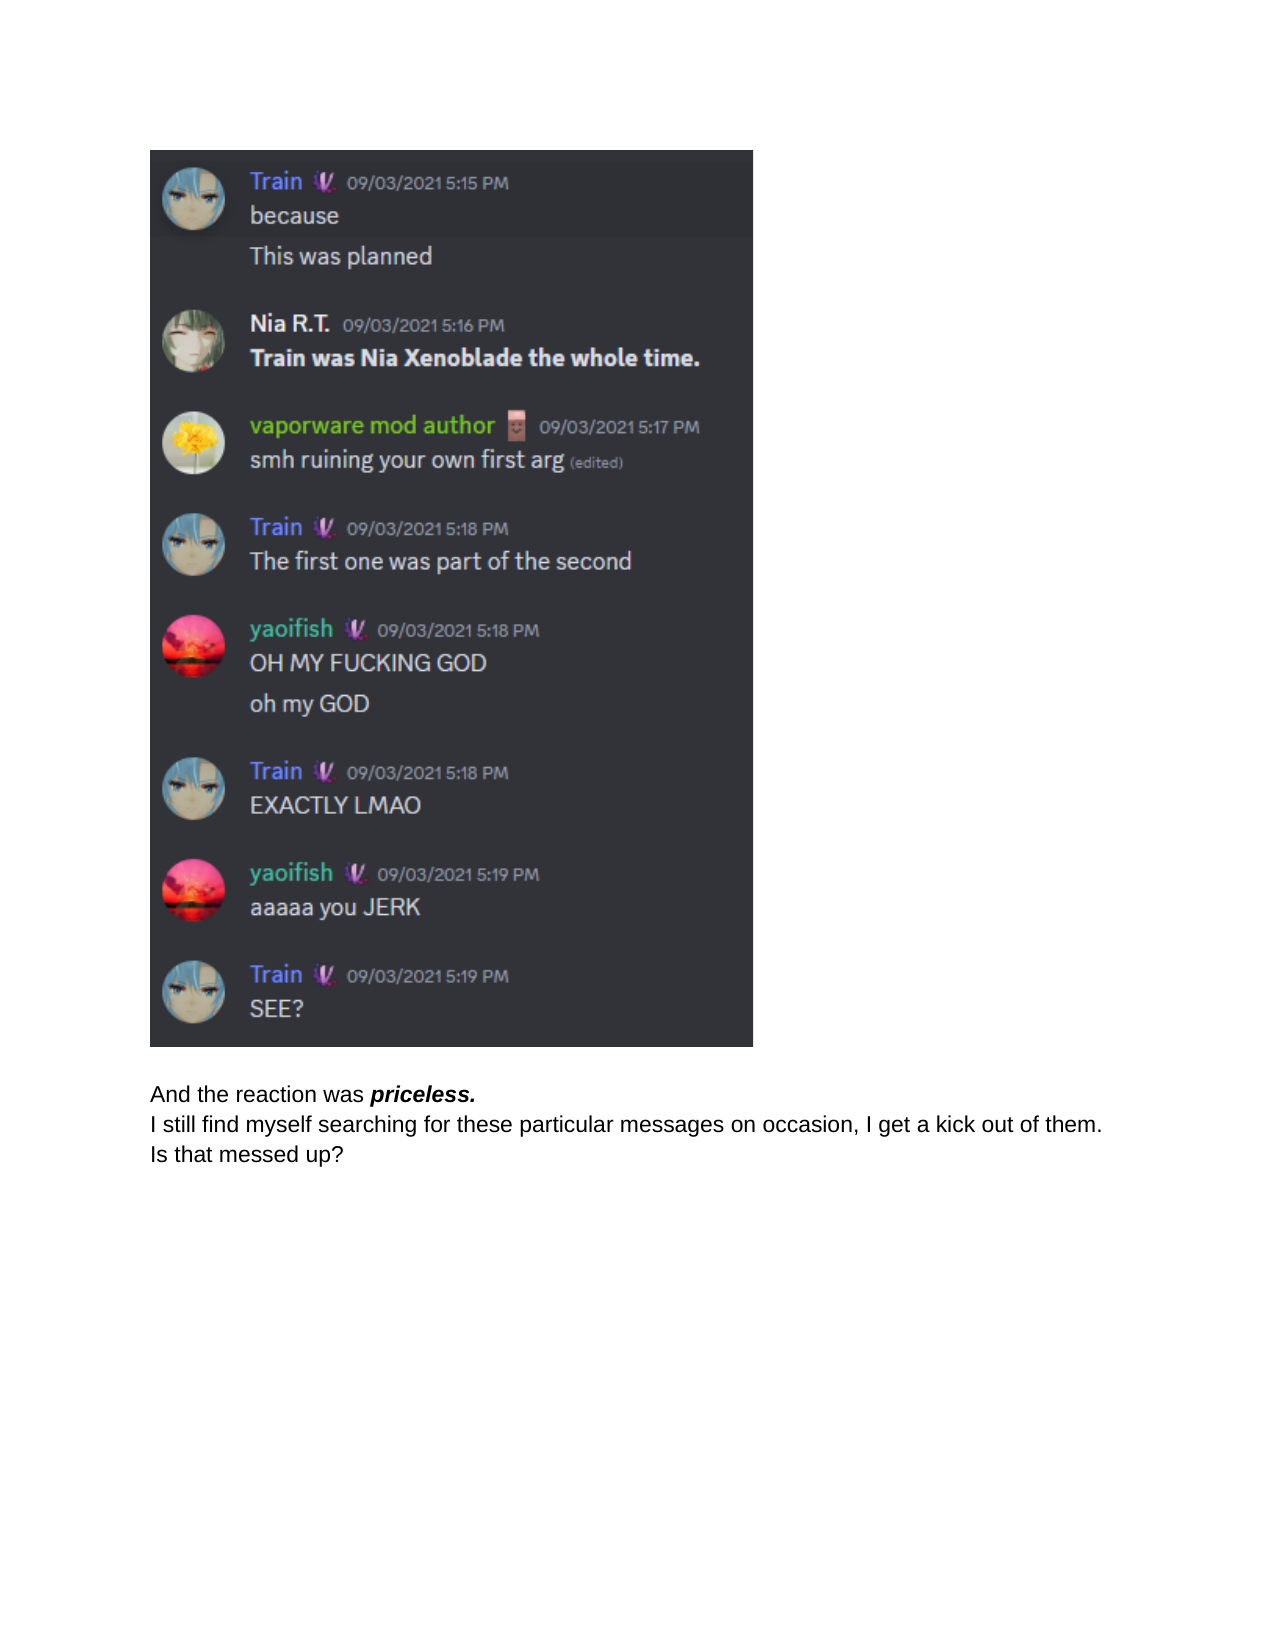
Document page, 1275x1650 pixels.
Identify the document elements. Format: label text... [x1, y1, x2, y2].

picture [150, 150, 754, 1047]
text I still find myself searching for these particular messages on occasion, I get a kick out of them. Is that messed up? [150, 1111, 1125, 1168]
text And the reaction was priceless. [150, 1081, 1125, 1107]
